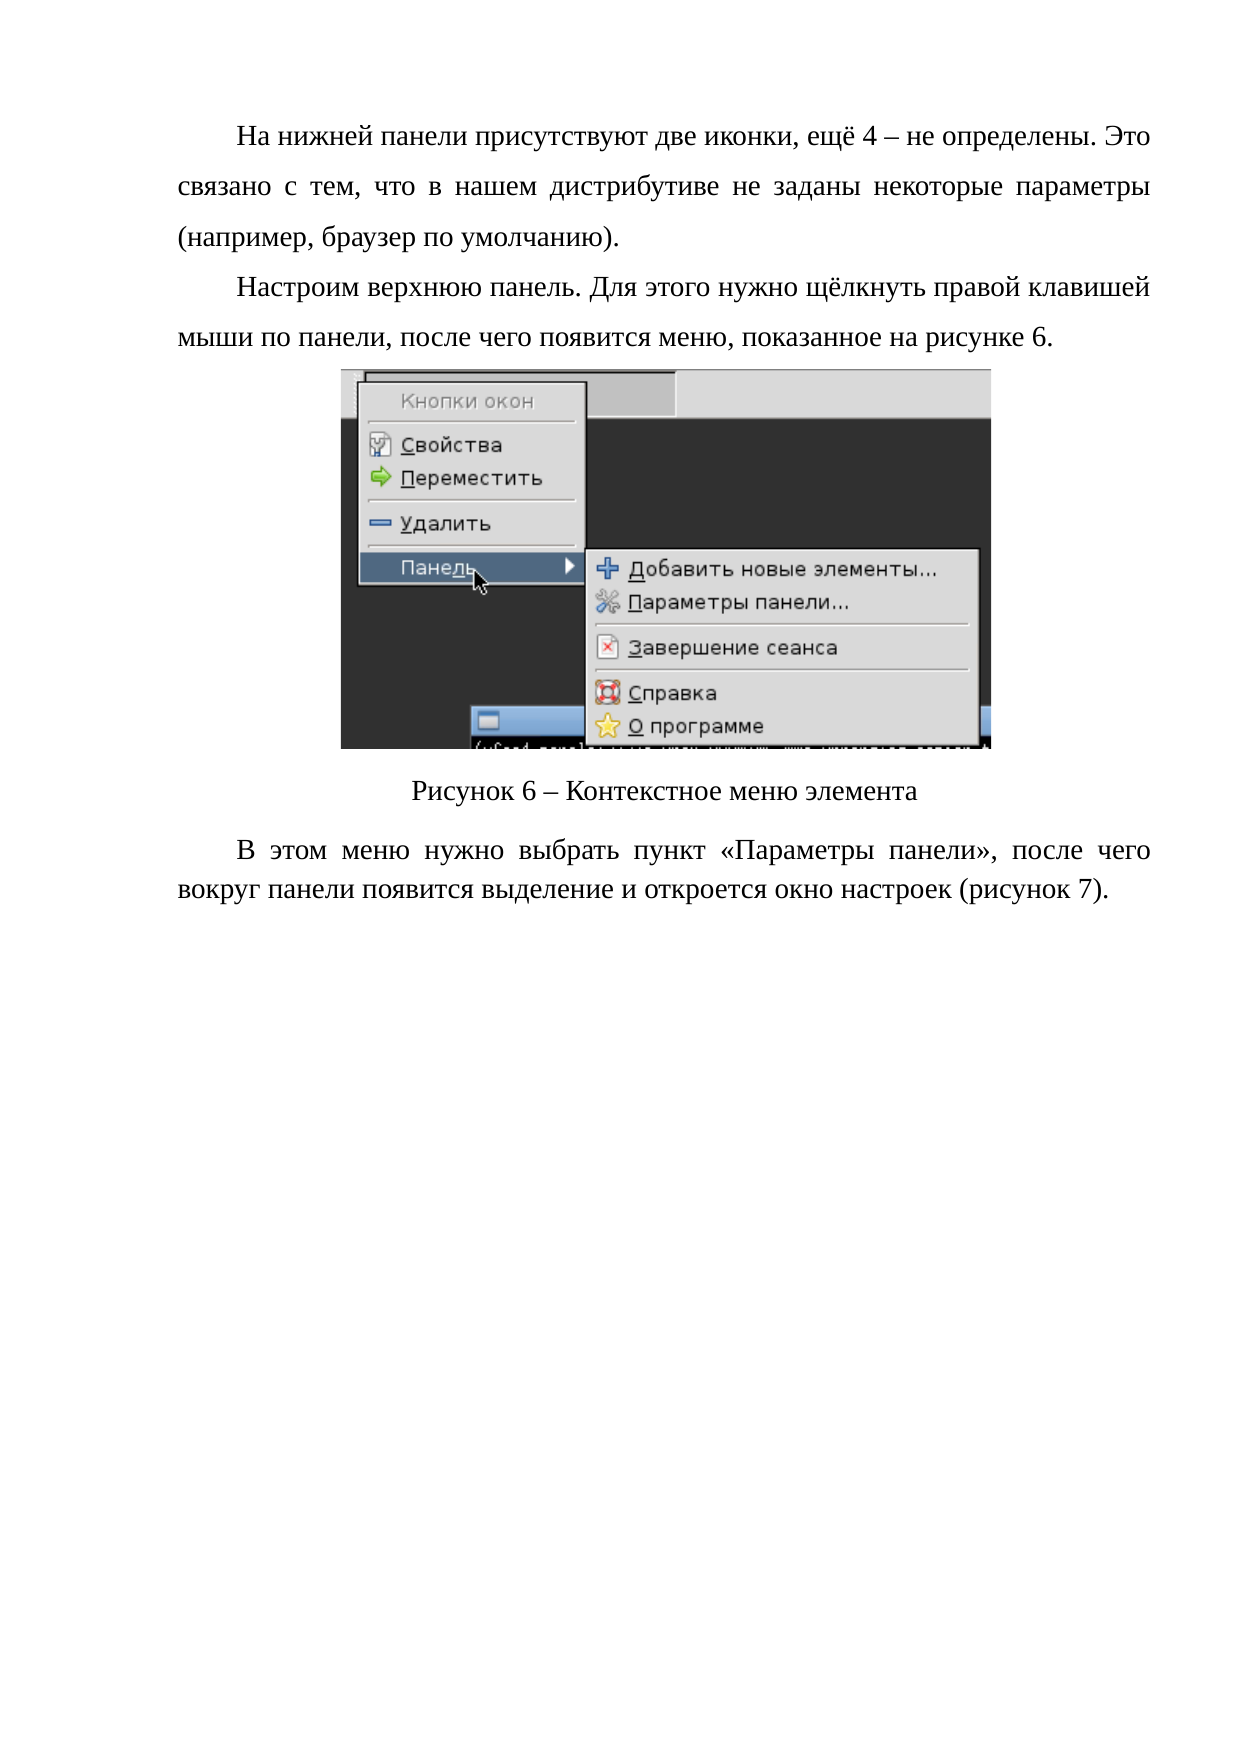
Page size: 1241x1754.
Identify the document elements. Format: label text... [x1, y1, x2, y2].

text Рисунок 6 – Контекстное меню элемента [177, 773, 1152, 807]
text В этом меню нужно выбрать пункт «Параметры панели», после чего вокруг панели появится выделение и откроется окно настроек (рисунок 7). [177, 832, 1152, 904]
picture [340, 369, 992, 749]
text На нижней панели присутствуют две иконки, ещё 4 – не определены. Это связано с тем, что в нашем дистрибутиве не заданы некоторые параметры (например, браузер по умолчанию). [177, 118, 1152, 252]
text Настроим верхнюю панель. Для этого нужно щёлкнуть правой клавишей мыши по панели, после чего появится меню, показанное на рисунке 6. [177, 269, 1152, 353]
